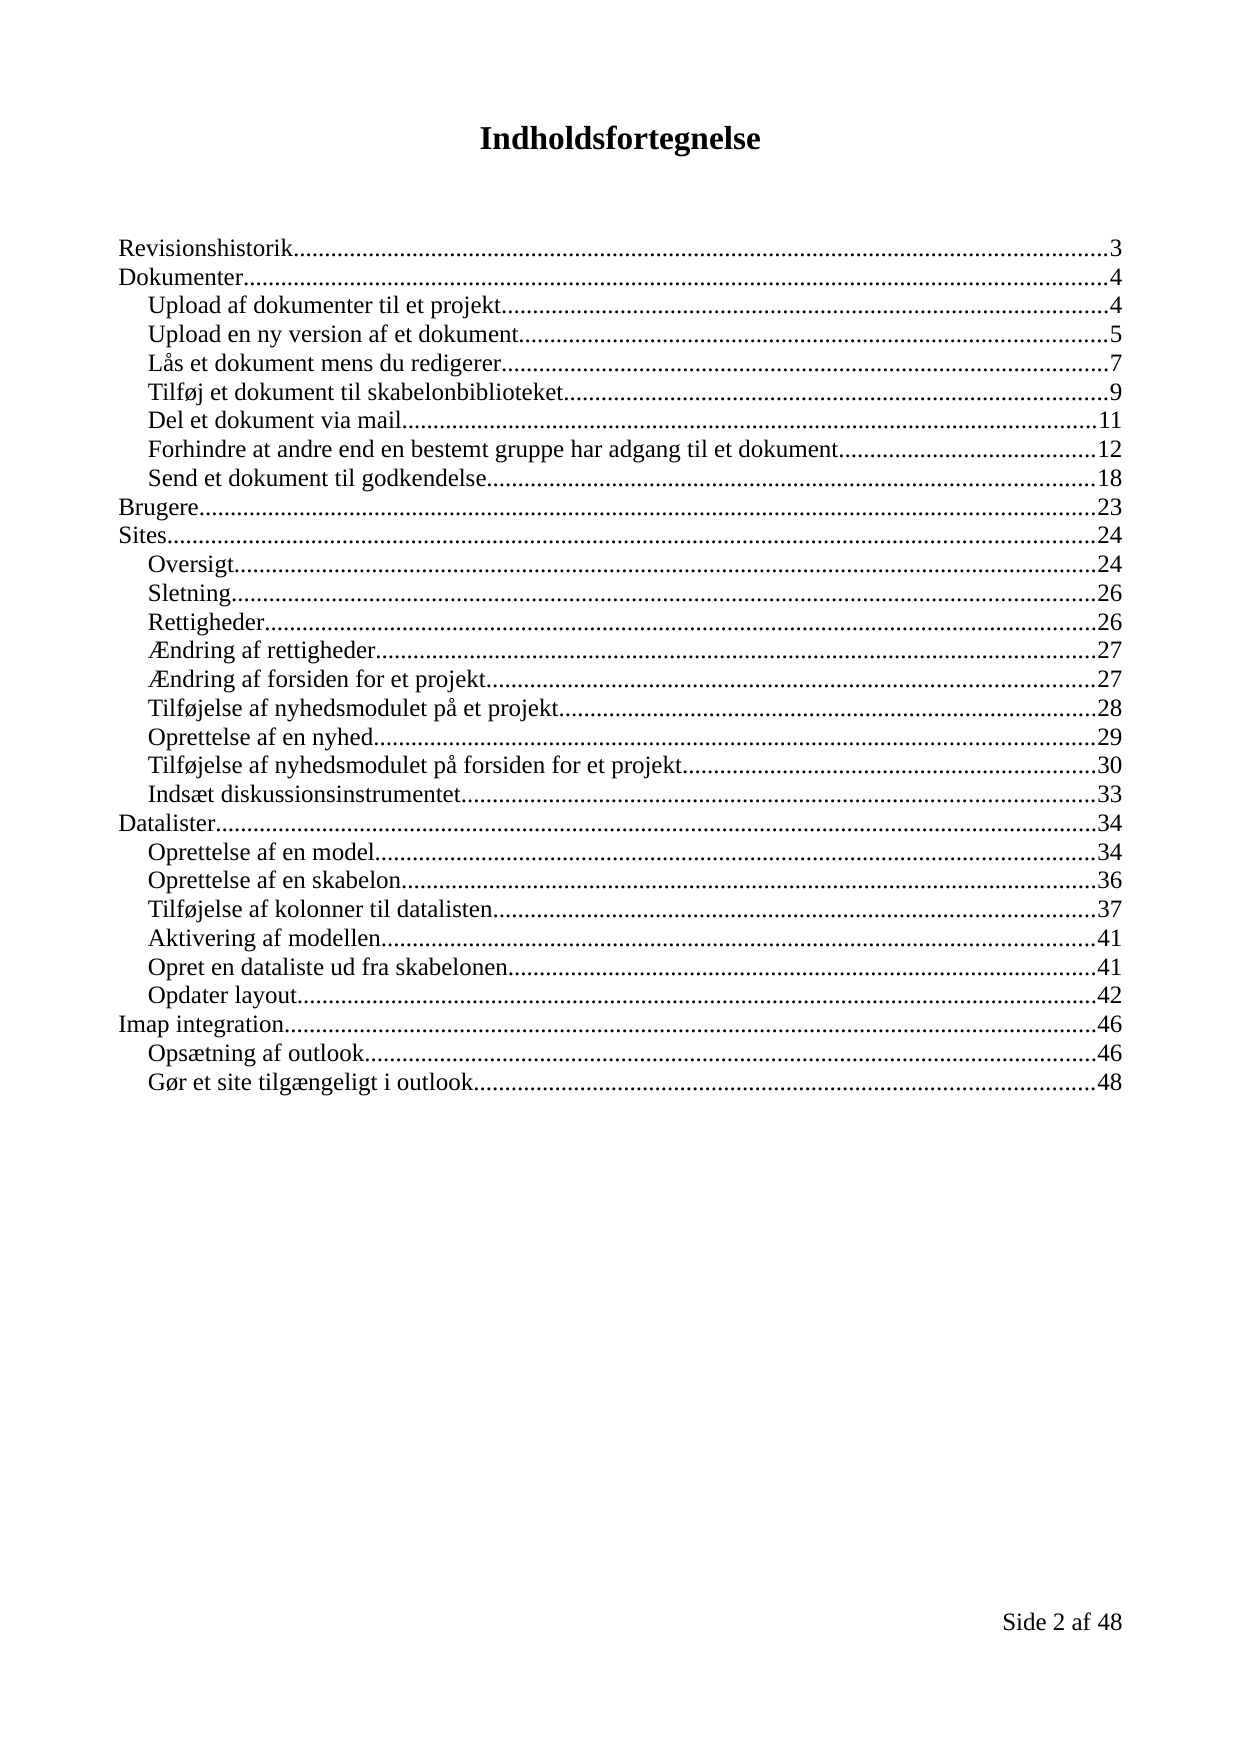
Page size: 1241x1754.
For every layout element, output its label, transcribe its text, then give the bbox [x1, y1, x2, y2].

text Tilføjelse af nyhedsmodulet på forsiden for et projekt 30 [148, 751, 1122, 779]
text Opsætning af outlook 46 [148, 1038, 1122, 1067]
text Sletning 26 [148, 578, 1122, 607]
text Upload en ny version af et dokument 5 [148, 319, 1122, 348]
text Indsæt diskussionsinstrumentet 33 [148, 779, 1122, 808]
text Revisionshistorik 3 [118, 233, 1122, 262]
text Opdater layout 42 [148, 981, 1122, 1009]
text Dokumenter 4 [118, 262, 1122, 291]
text Oprettelse af en skabelon 36 [148, 866, 1122, 894]
text Aktivering af modellen 41 [148, 923, 1122, 952]
text Oprettelse af en model 34 [148, 837, 1122, 866]
text Lås et dokument mens du redigerer 7 [148, 348, 1122, 377]
text Ændring af rettigheder 27 [148, 636, 1122, 664]
text Rettigheder 26 [148, 607, 1122, 636]
text Brugere 23 [118, 492, 1122, 521]
text Gør et site tilgængeligt i outlook 48 [148, 1067, 1122, 1096]
text Oprettelse af en nyhed 29 [148, 722, 1122, 751]
text Tilføj et dokument til skabelonbiblioteket 9 [148, 377, 1122, 406]
text Upload af dokumenter til et projekt 4 [148, 291, 1122, 319]
text Oversigt 24 [148, 549, 1122, 578]
text Tilføjelse af kolonner til datalisten 37 [148, 894, 1122, 923]
text Imap integration 46 [118, 1009, 1122, 1038]
text Ændring af forsiden for et projekt 27 [148, 664, 1122, 693]
text Del et dokument via mail 11 [148, 406, 1122, 434]
text Forhindre at andre end en bestemt gruppe har adgang til et dokument 12 [148, 434, 1122, 463]
text Send et dokument til godkendelse 18 [148, 463, 1122, 492]
text Datalister 34 [118, 808, 1122, 837]
text Indholdsfortegnelse [118, 118, 1122, 156]
text Opret en dataliste ud fra skabelonen 41 [148, 952, 1122, 981]
text Sites 24 [118, 521, 1122, 549]
text Tilføjelse af nyhedsmodulet på et projekt 28 [148, 693, 1122, 722]
